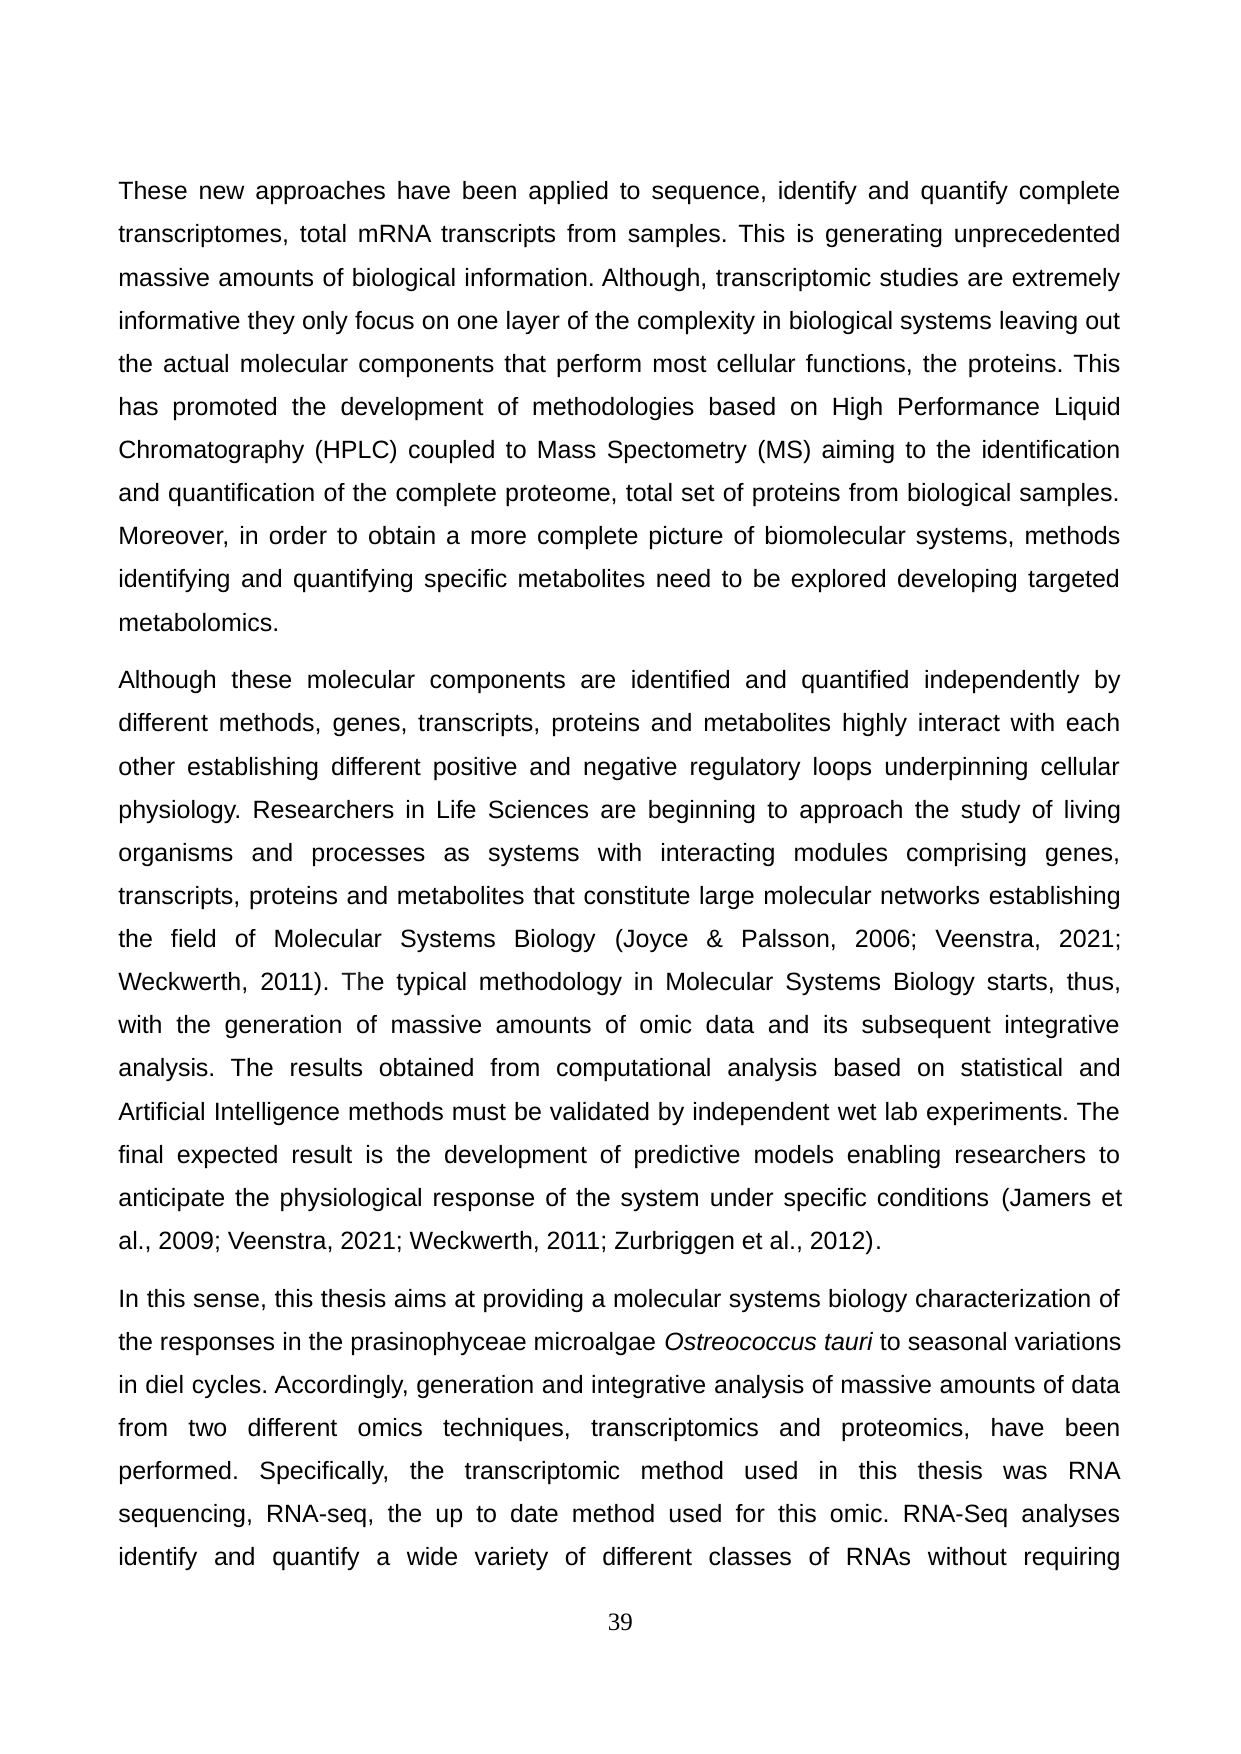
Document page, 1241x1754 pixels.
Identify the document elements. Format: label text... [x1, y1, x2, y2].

text In this sense, this thesis aims at providing a molecular systems biology characterization of the responses in the prasinophyceae microalgae Ostreococcus tauri to seasonal variations in diel cycles. Accordingly, generation and integrative analysis of massive amounts of data from two different omics techniques, transcriptomics and proteomics, have been performed. Specifically, the transcriptomic method used in this thesis was RNA sequencing, RNA-seq, the up to date method used for this omic. RNA-Seq analyses identify and quantify a wide variety of different classes of RNAs without requiring [118, 1284, 1122, 1571]
text These new approaches have been applied to sequence, identify and quantify complete transcriptomes, total mRNA transcripts from samples. This is generating unprecedented massive amounts of biological information. Although, transcriptomic studies are extremely informative they only focus on one layer of the complexity in biological systems leaving out the actual molecular components that perform most cellular functions, the proteins. This has promoted the development of methodologies based on High Performance Liquid Chromatography (HPLC) coupled to Mass Spectometry (MS) aiming to the identification and quantification of the complete proteome, total set of proteins from biological samples. Moreover, in order to obtain a more complete picture of biomolecular systems, methods identifying and quantifying specific metabolites need to be explored developing targeted metabolomics. [118, 176, 1122, 636]
text Although these molecular components are identified and quantified independently by different methods, genes, transcripts, proteins and metabolites highly interact with each other establishing different positive and negative regulatory loops underpinning cellular physiology. Researchers in Life Sciences are beginning to approach the study of living organisms and processes as systems with interacting modules comprising genes, transcripts, proteins and metabolites that constitute large molecular networks establishing the field of Molecular Systems Biology (Joyce & Palsson, 2006; Veenstra, 2021; Weckwerth, 2011)⁠. The typical methodology in Molecular Systems Biology starts, thus, with the generation of massive amounts of omic data and its subsequent integrative analysis. The results obtained from computational analysis based on statistical and Artificial Intelligence methods must be validated by independent wet lab experiments. The final expected result is the development of predictive models enabling researchers to anticipate the physiological response of the system under specific conditions (Jamers et al., 2009; Veenstra, 2021; Weckwerth, 2011; Zurbriggen et al., 2012)⁠. [118, 665, 1122, 1255]
